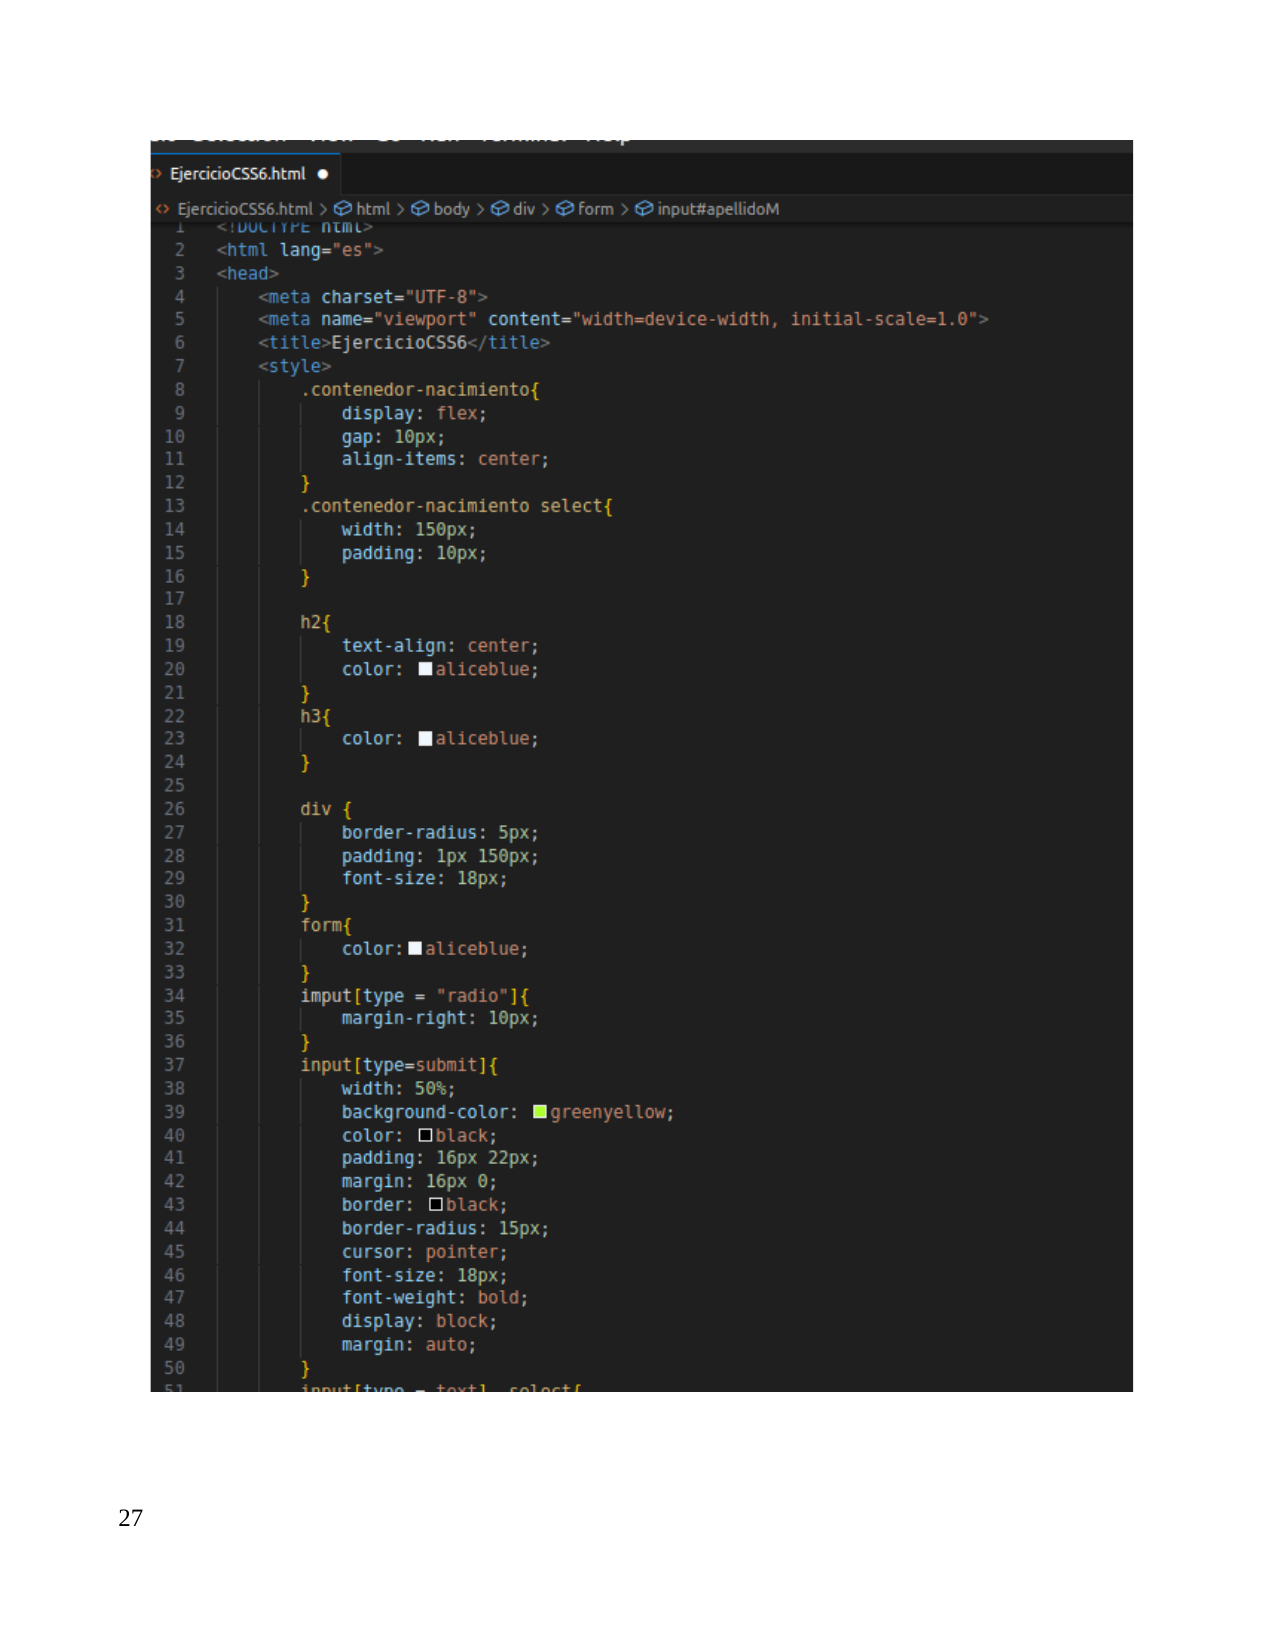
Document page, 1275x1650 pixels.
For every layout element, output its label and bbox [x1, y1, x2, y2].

picture [150, 140, 1134, 1392]
